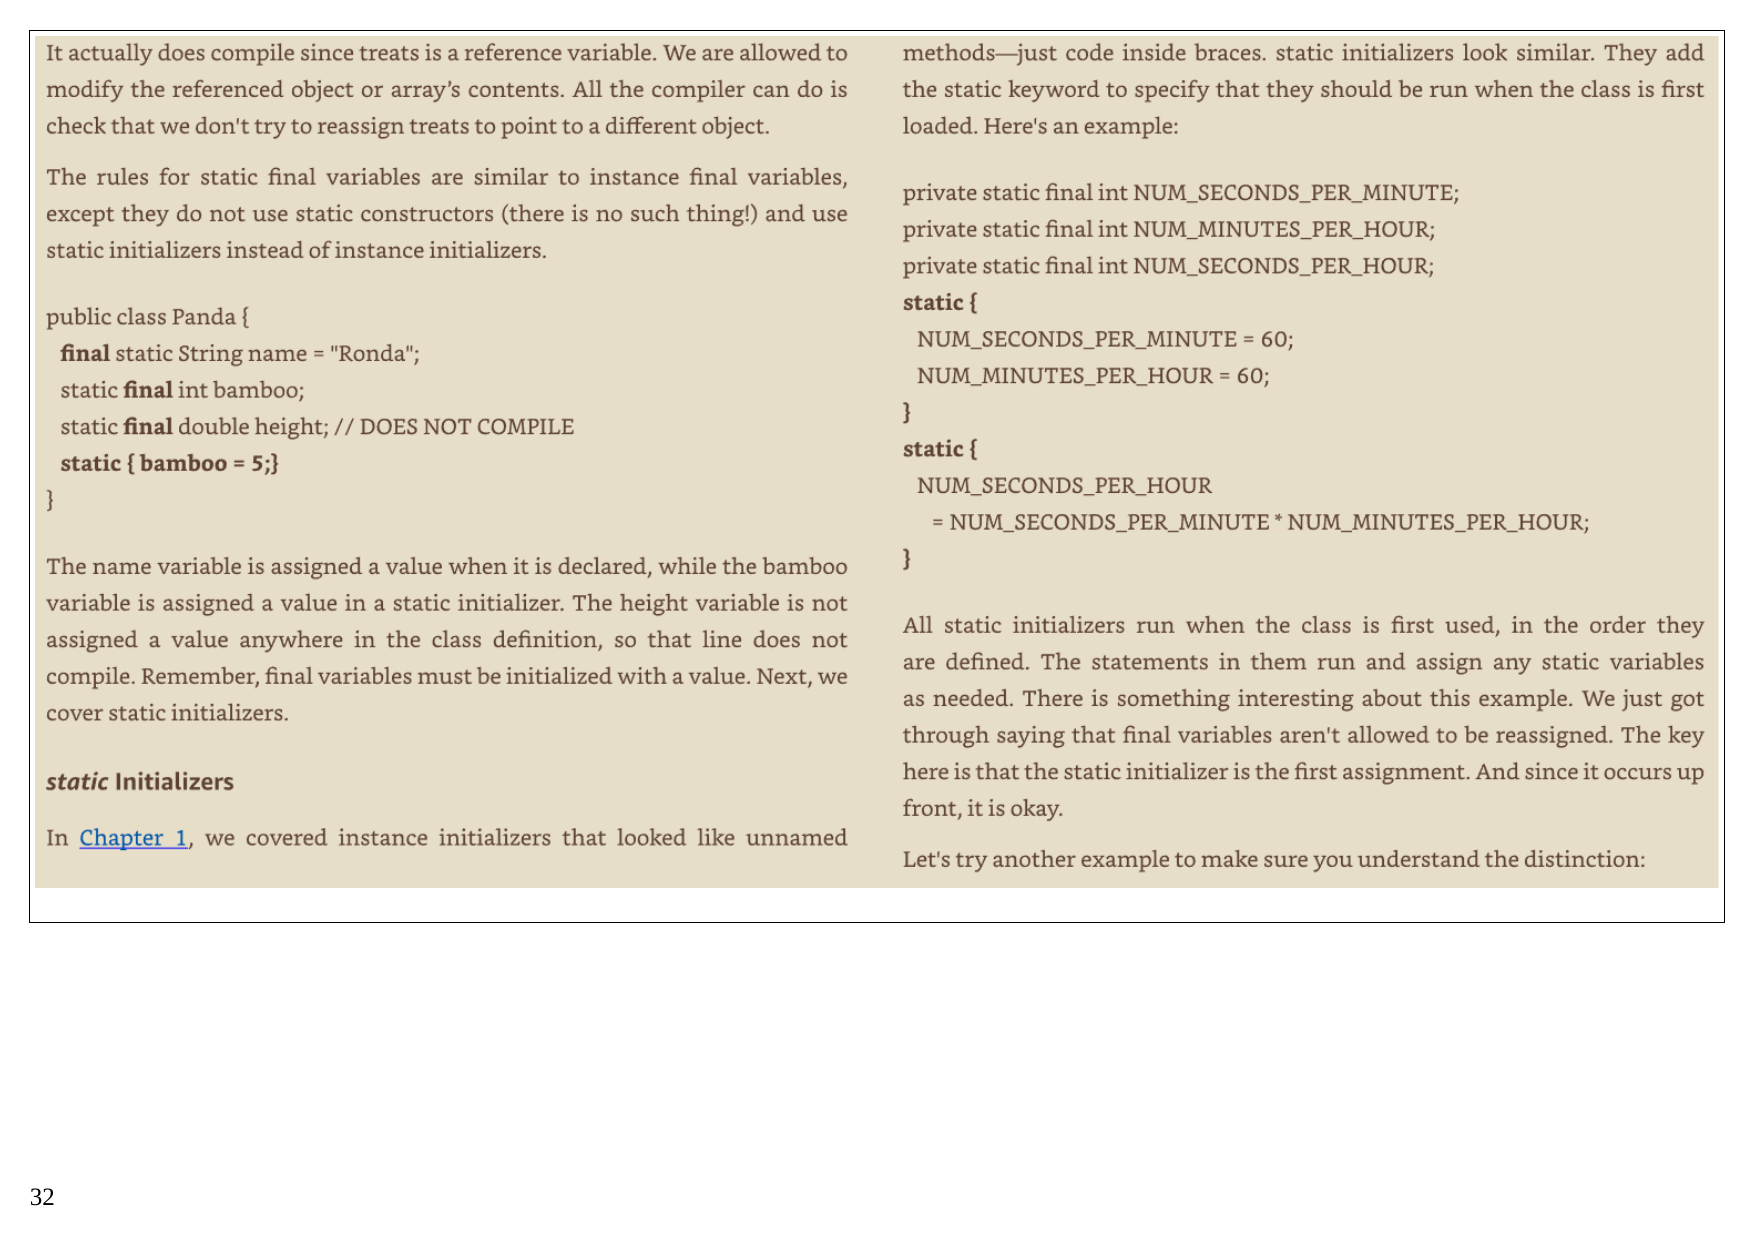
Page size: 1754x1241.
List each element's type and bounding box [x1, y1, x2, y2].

picture [35, 36, 1719, 888]
table_cell [30, 31, 1724, 922]
